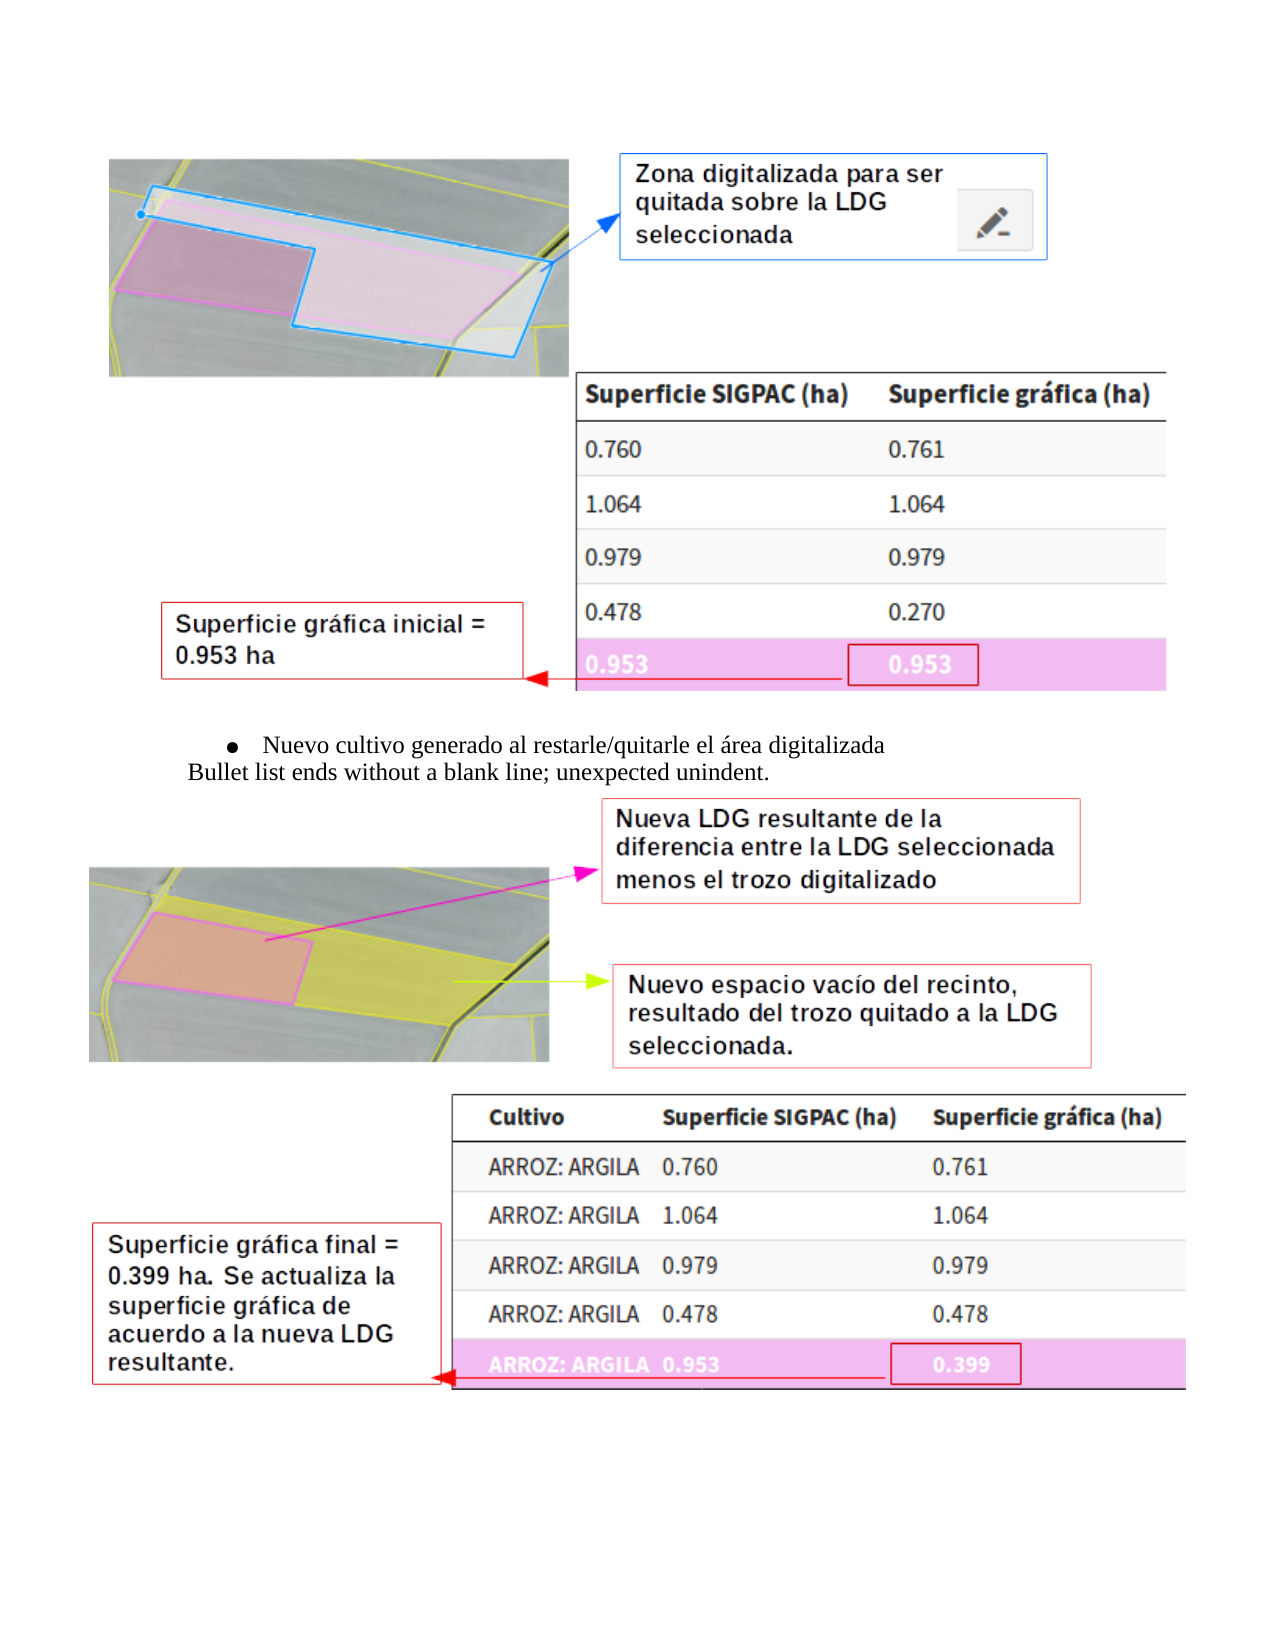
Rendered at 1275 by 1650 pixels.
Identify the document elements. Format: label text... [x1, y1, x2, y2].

text Bullet list ends without a blank line; unexpected unindent. [187, 758, 1087, 786]
list Nuevo cultivo generado al restarle/quitarle el área digitalizada [225, 731, 1087, 758]
picture [108, 153, 1167, 691]
picture [89, 798, 1186, 1390]
